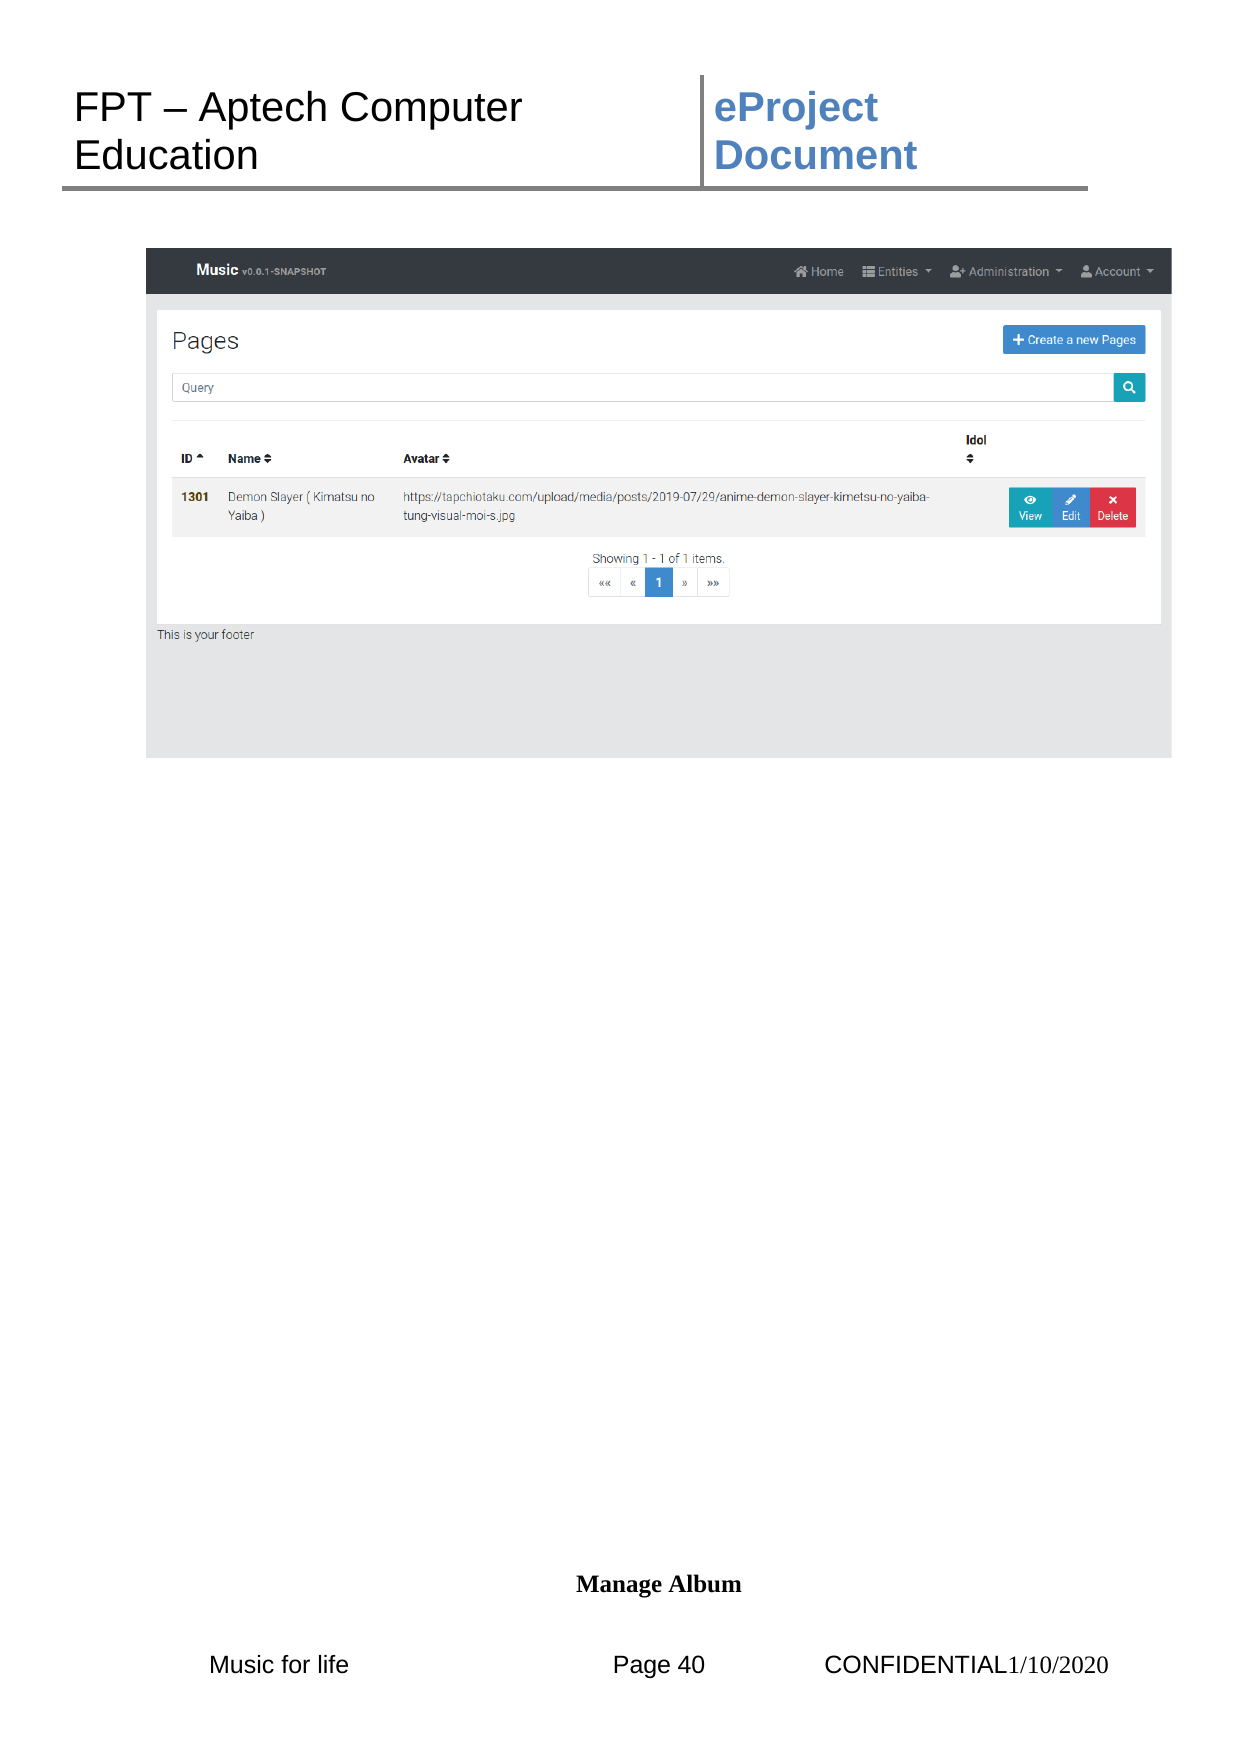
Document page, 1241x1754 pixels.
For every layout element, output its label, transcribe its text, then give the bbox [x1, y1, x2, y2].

text Manage Album [146, 1569, 1172, 1598]
picture [146, 248, 1172, 758]
